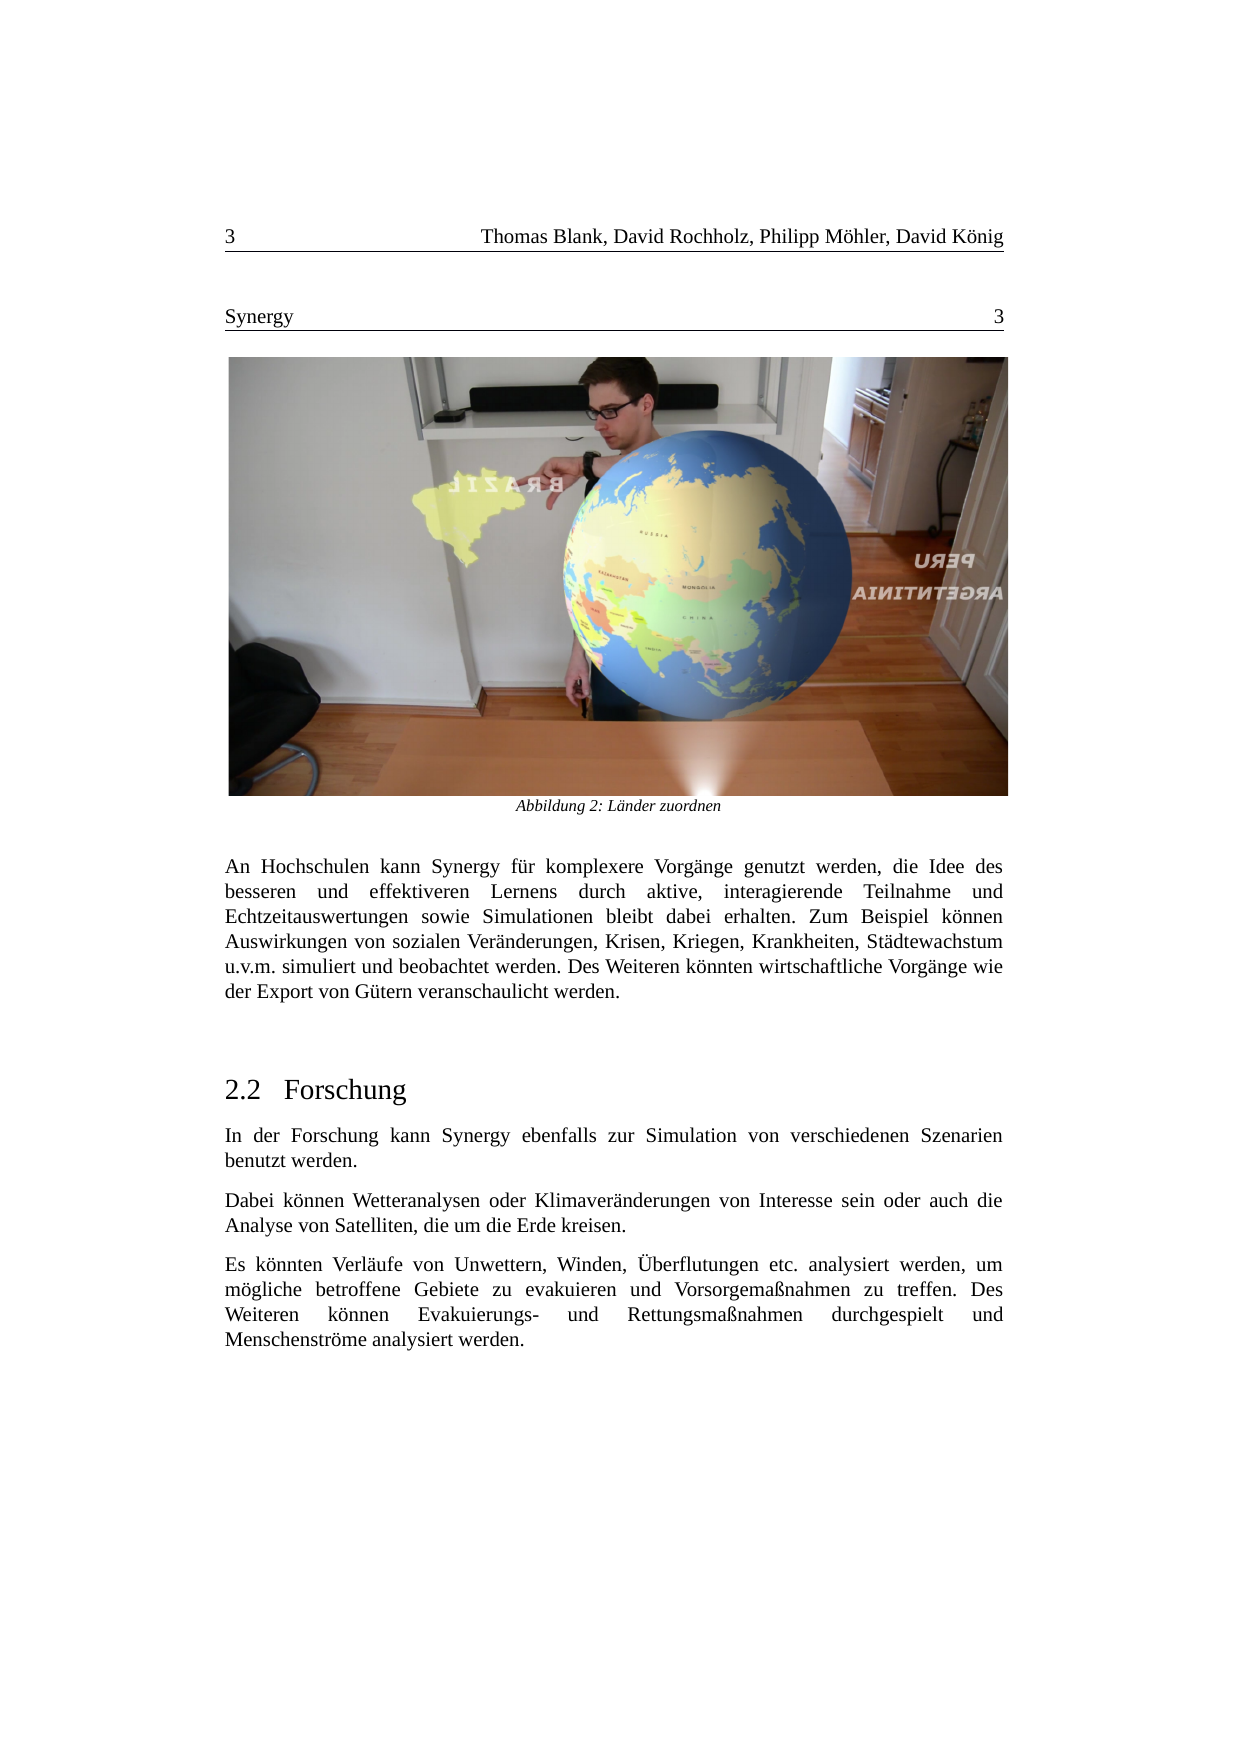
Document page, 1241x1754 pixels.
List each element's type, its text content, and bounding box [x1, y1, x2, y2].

text Dabei können Wetteranalysen oder Klimaveränderungen von Interesse sein oder auch die Analyse von Satelliten, die um die Erde kreisen. [224, 1187, 1004, 1237]
text An Hochschulen kann Synergy für komplexere Vorgänge genutzt werden, die Idee des besseren und effektiveren Lernens durch aktive, interagierende Teilnahme und Echtzeitauswertungen sowie Simulationen bleibt dabei erhalten. Zum Beispiel können Auswirkungen von sozialen Veränderungen, Krisen, Kriegen, Krankheiten, Städtewachstum u.v.m. simuliert und beobachtet werden. Des Weiteren könnten wirtschaftliche Vorgänge wie der Export von Gütern veranschaulicht werden. [224, 853, 1004, 1003]
text Es könnten Verläufe von Unwettern, Winden, Überflutungen etc. analysiert werden, um mögliche betroffene Gebiete zu evakuieren und Vorsorgemaßnahmen zu treffen. Des Weiteren können Evakuierungs- und Rettungsmaßnahmen durchgespielt und Menschenströme analysiert werden. [224, 1251, 1004, 1351]
text Abbildung 2: Länder zuordnen [229, 796, 1008, 814]
picture [228, 357, 1009, 796]
subtitle Forschung [224, 1068, 1004, 1105]
text In der Forschung kann Synergy ebenfalls zur Simulation von verschiedenen Szenarien benutzt werden. [224, 1122, 1004, 1172]
